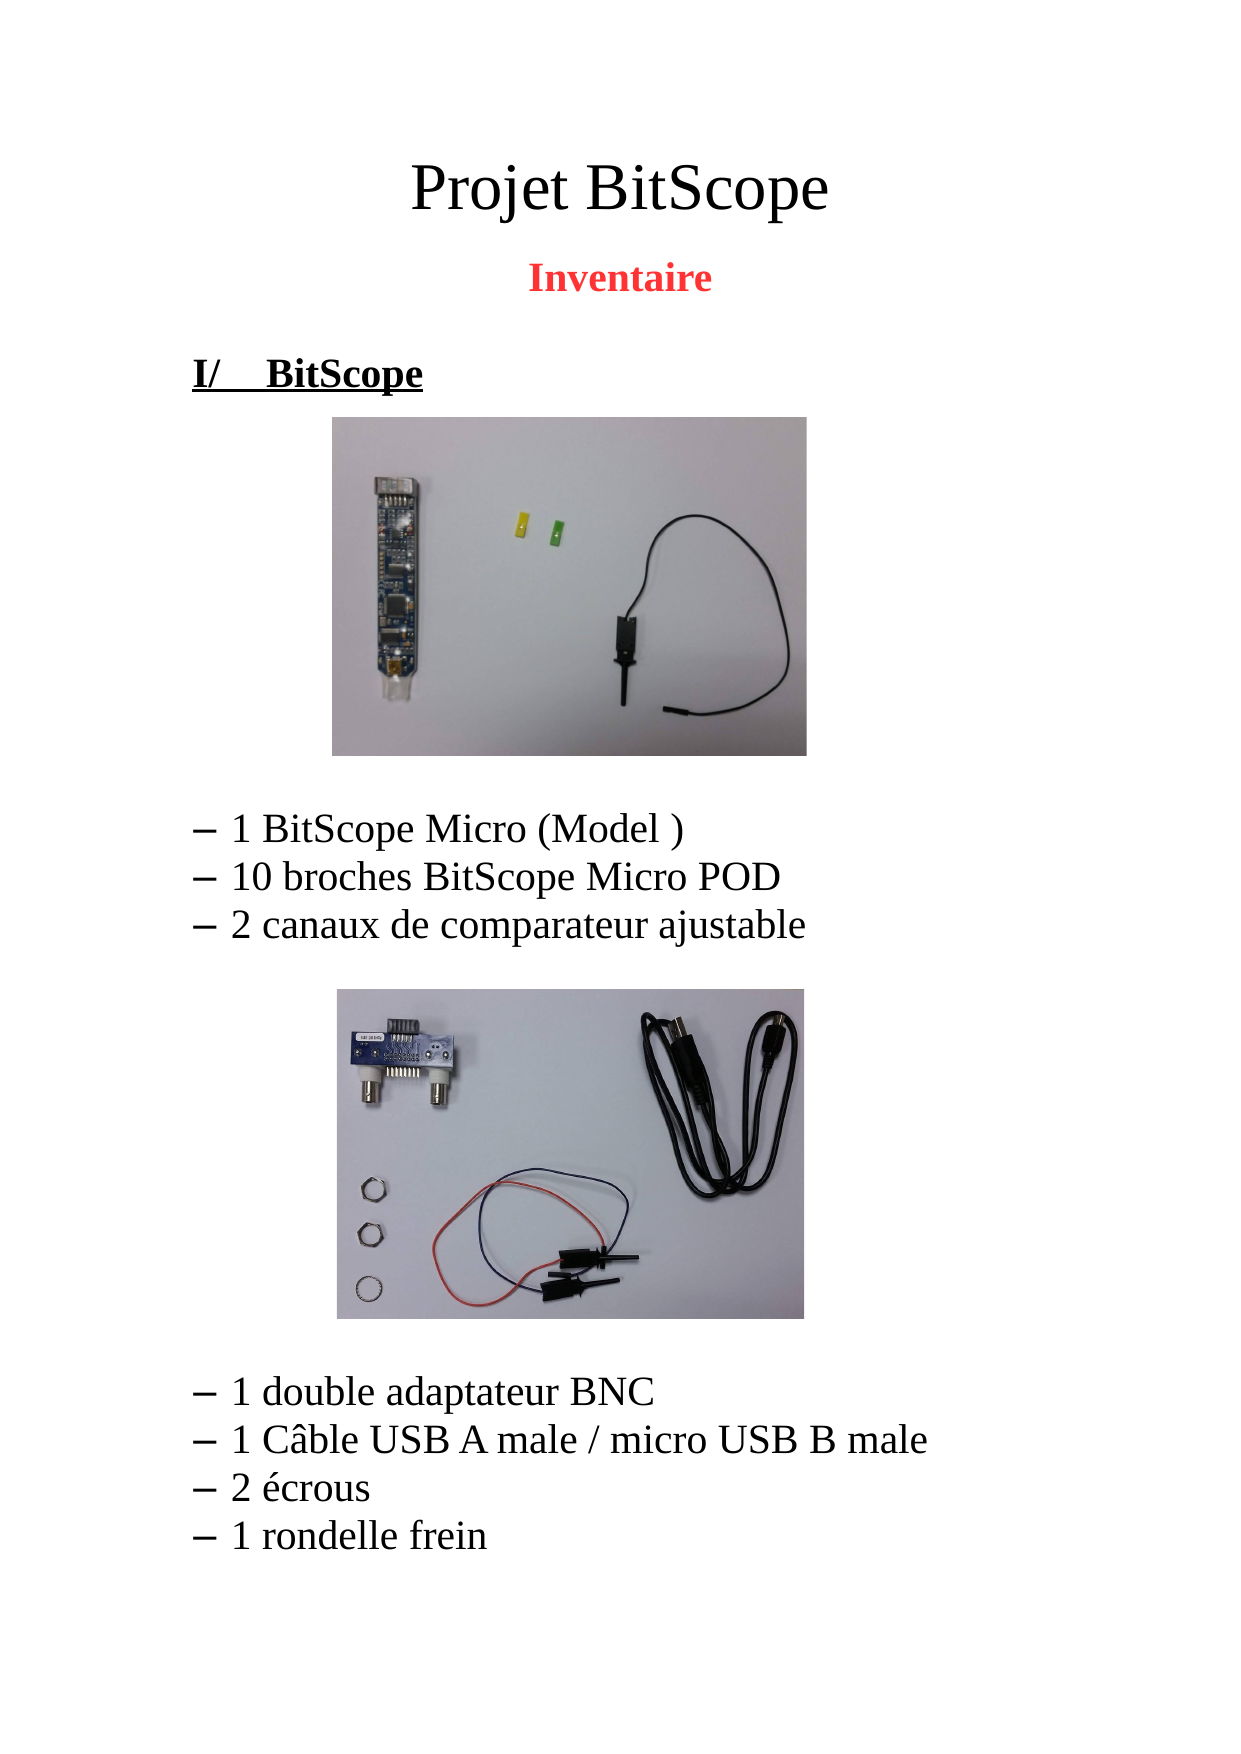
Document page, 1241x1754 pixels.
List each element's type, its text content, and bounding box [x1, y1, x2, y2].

list 1 Câble USB A male / micro USB B male [193, 1415, 1122, 1463]
text I/ BitScope [118, 348, 1122, 396]
text Projet BitScope [118, 147, 1122, 223]
picture [336, 989, 805, 1319]
list 2 canaux de comparateur ajustable [193, 899, 1122, 947]
text Inventaire [118, 252, 1122, 300]
list 1 rondelle frein [193, 1511, 1122, 1559]
list 1 BitScope Micro (Model ) [193, 803, 1122, 851]
list 10 broches BitScope Micro POD [193, 851, 1122, 899]
picture [332, 417, 807, 756]
list 2 écrous [193, 1463, 1122, 1511]
list 1 double adaptateur BNC [193, 1367, 1122, 1415]
